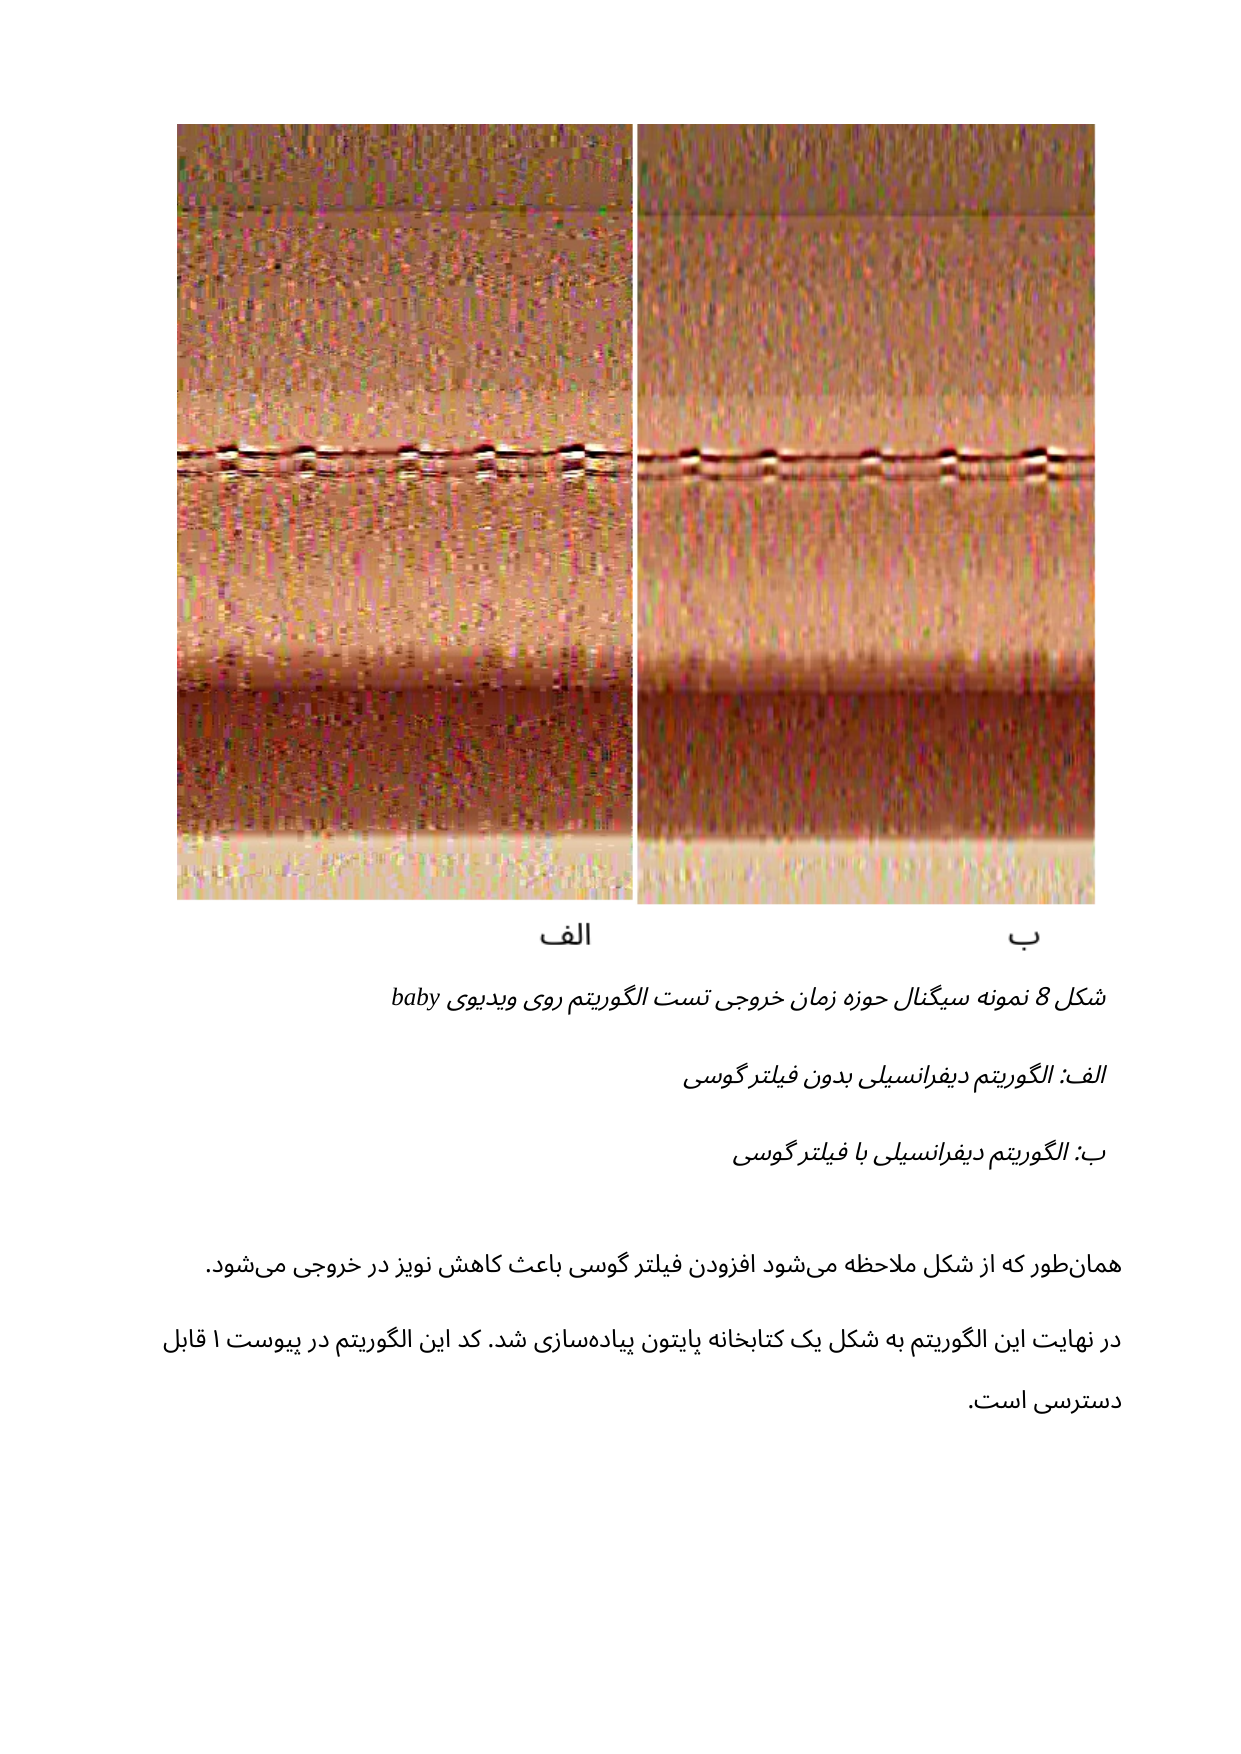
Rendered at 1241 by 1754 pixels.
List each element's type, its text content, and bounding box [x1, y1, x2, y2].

text همان‌طور که از شکل ملاحظه می‌شود افزودن فیلتر گوسی باعث کاهش نویز در خروجی می‌شود. [118, 1238, 1122, 1291]
picture [177, 124, 1105, 971]
text در نهایت این الگوریتم به شکل یک کتابخانه پایتون پیاده‌سازی شد. کد این الگوریتم در پیوست ۱ قابل دسترسی است. [118, 1313, 1122, 1427]
text شکل 8 نمونه سیگنال حوزه زمان خروجی تست الگوریتم روی ویدیوی baby [177, 971, 1105, 1024]
text الف: الگوریتم دیفرانسیلی بدون فیلتر گوسی [177, 1049, 1105, 1101]
text ب: الگوریتم دیفرانسیلی با فیلتر گوسی [177, 1126, 1105, 1179]
